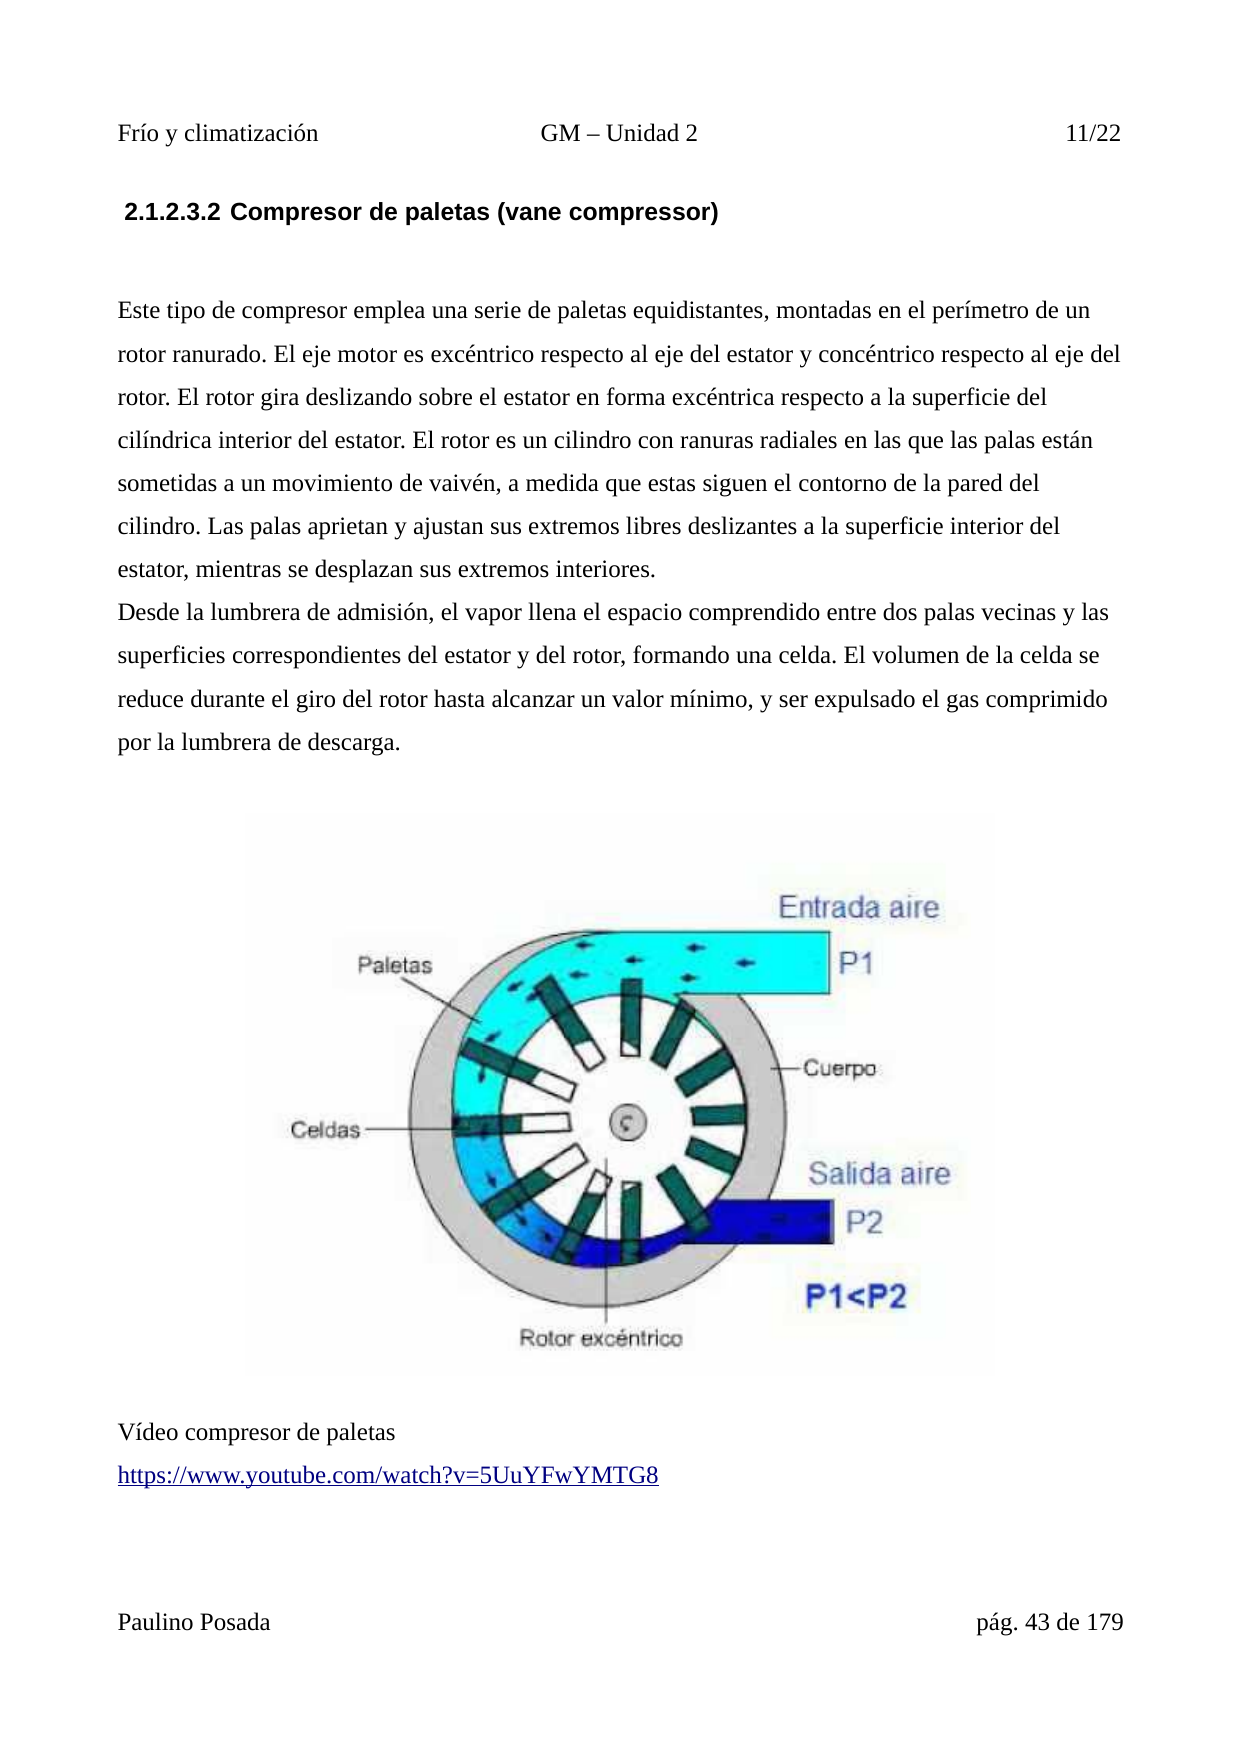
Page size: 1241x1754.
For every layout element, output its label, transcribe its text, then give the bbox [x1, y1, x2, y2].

subtitle Compresor de paletas (vane compressor) [117, 197, 1123, 226]
text Vídeo compresor de paletas [117, 1417, 1123, 1446]
picture [245, 813, 996, 1376]
text Desde la lumbrera de admisión, el vapor llena el espacio comprendido entre dos palas vecinas y las superficies correspondientes del estator y del rotor, formando una celda. El volumen de la celda se reduce durante el giro del rotor hasta alcanzar un valor mínimo, y ser expulsado el gas comprimido por la lumbrera de descarga. [117, 597, 1123, 756]
text Este tipo de compresor emplea una serie de paletas equidistantes, montadas en el perímetro de un rotor ranurado. El eje motor es excéntrico respecto al eje del estator y concéntrico respecto al eje del rotor. El rotor gira deslizando sobre el estator en forma excéntrica respecto a la superficie del cilíndrica interior del estator. El rotor es un cilindro con ranuras radiales en las que las palas están sometidas a un movimiento de vaivén, a medida que estas siguen el contorno de la pared del cilindro. Las palas aprietan y ajustan sus extremos libres deslizantes a la superficie interior del estator, mientras se desplazan sus extremos interiores. [117, 296, 1123, 583]
text https://www.youtube.com/watch?v=5UuYFwYMTG8 [117, 1460, 1123, 1489]
